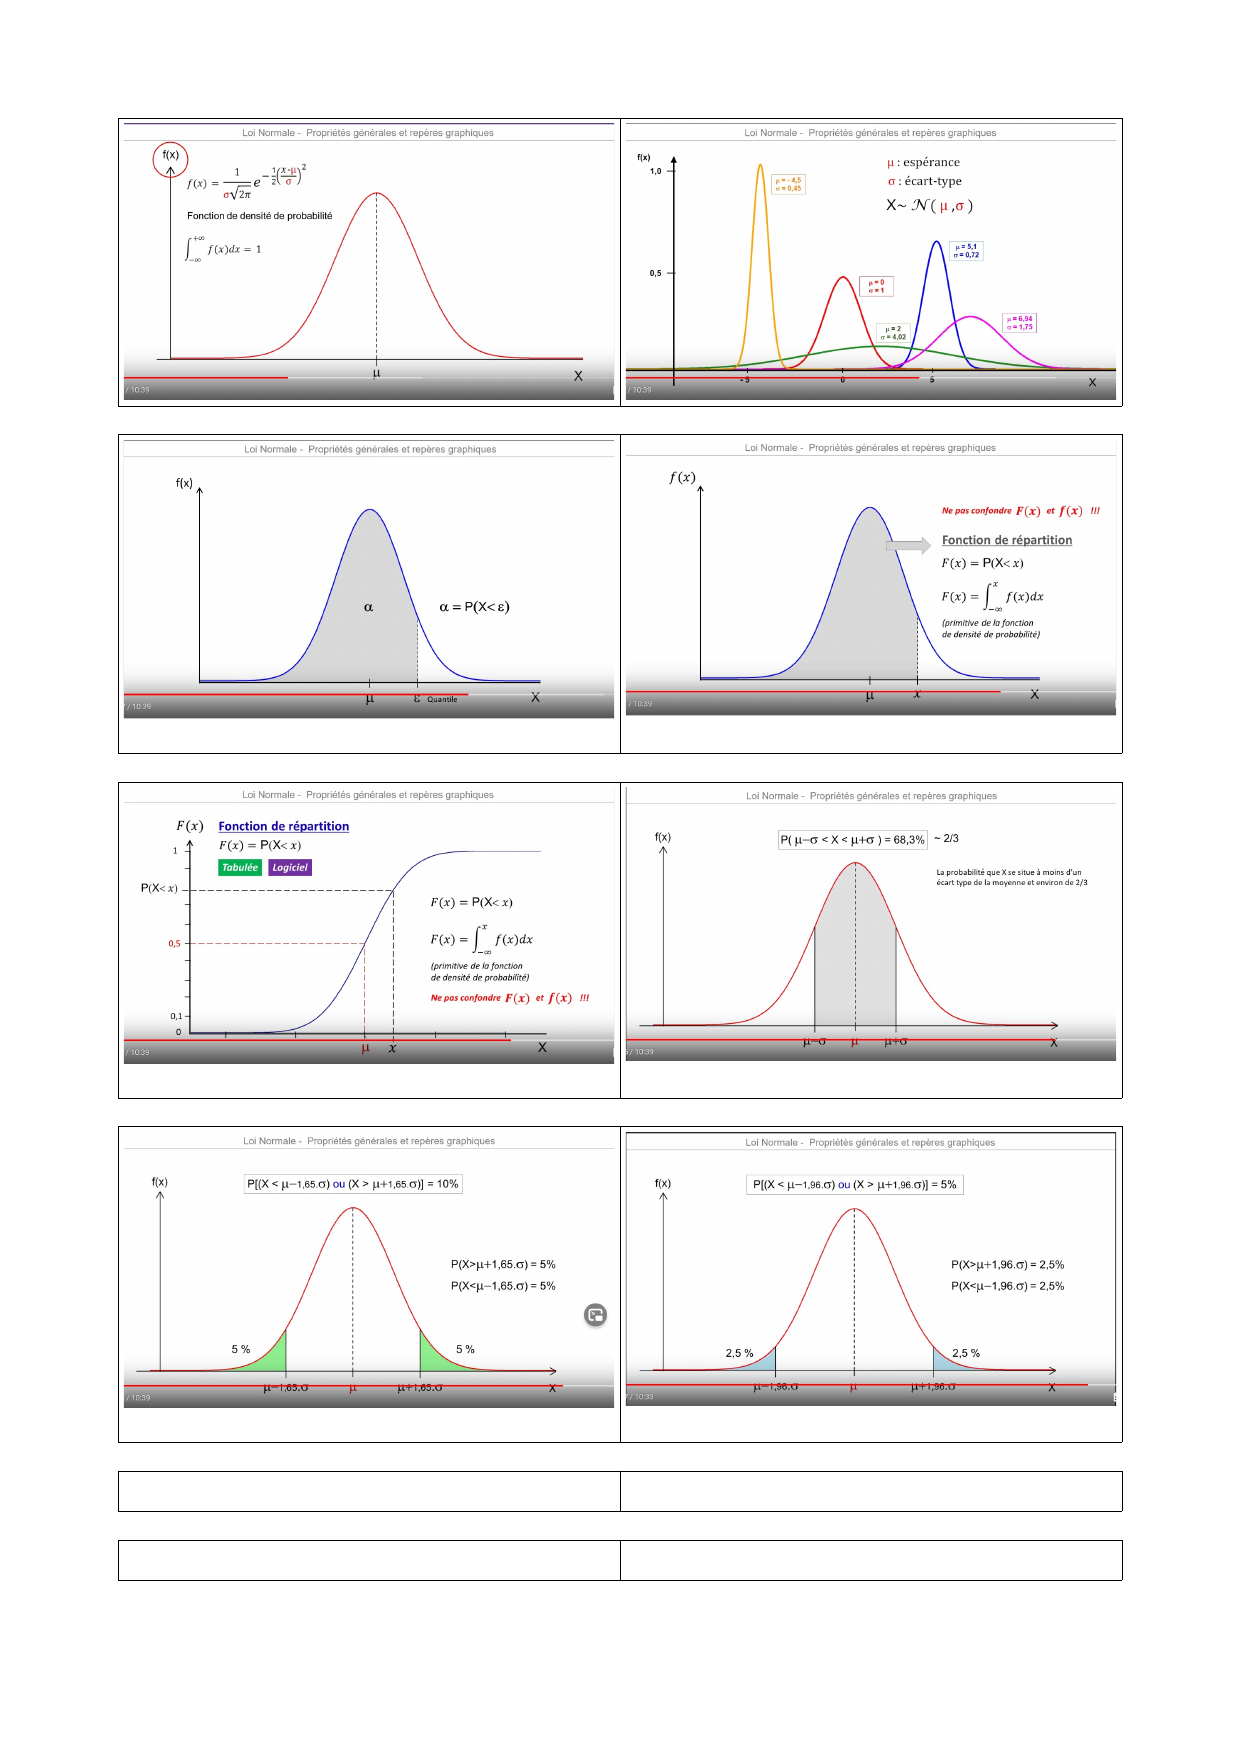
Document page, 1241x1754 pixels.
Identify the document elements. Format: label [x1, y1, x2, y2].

picture [123, 1132, 615, 1408]
table_header [119, 119, 620, 406]
table_header [119, 1127, 620, 1442]
table_header [119, 783, 620, 1098]
table_header [621, 783, 1122, 1098]
picture [625, 123, 1117, 400]
picture [123, 440, 615, 719]
table_header [621, 119, 1122, 406]
picture [123, 123, 615, 400]
picture [625, 440, 1117, 716]
picture [625, 1132, 1117, 1406]
table_header [621, 1541, 1122, 1580]
picture [625, 787, 1117, 1061]
table_header [621, 1127, 1122, 1442]
table_header [119, 1472, 620, 1511]
table_header [621, 435, 1122, 753]
table_header [119, 1541, 620, 1580]
table_header [119, 435, 620, 753]
picture [123, 787, 615, 1064]
table_header [621, 1472, 1122, 1511]
